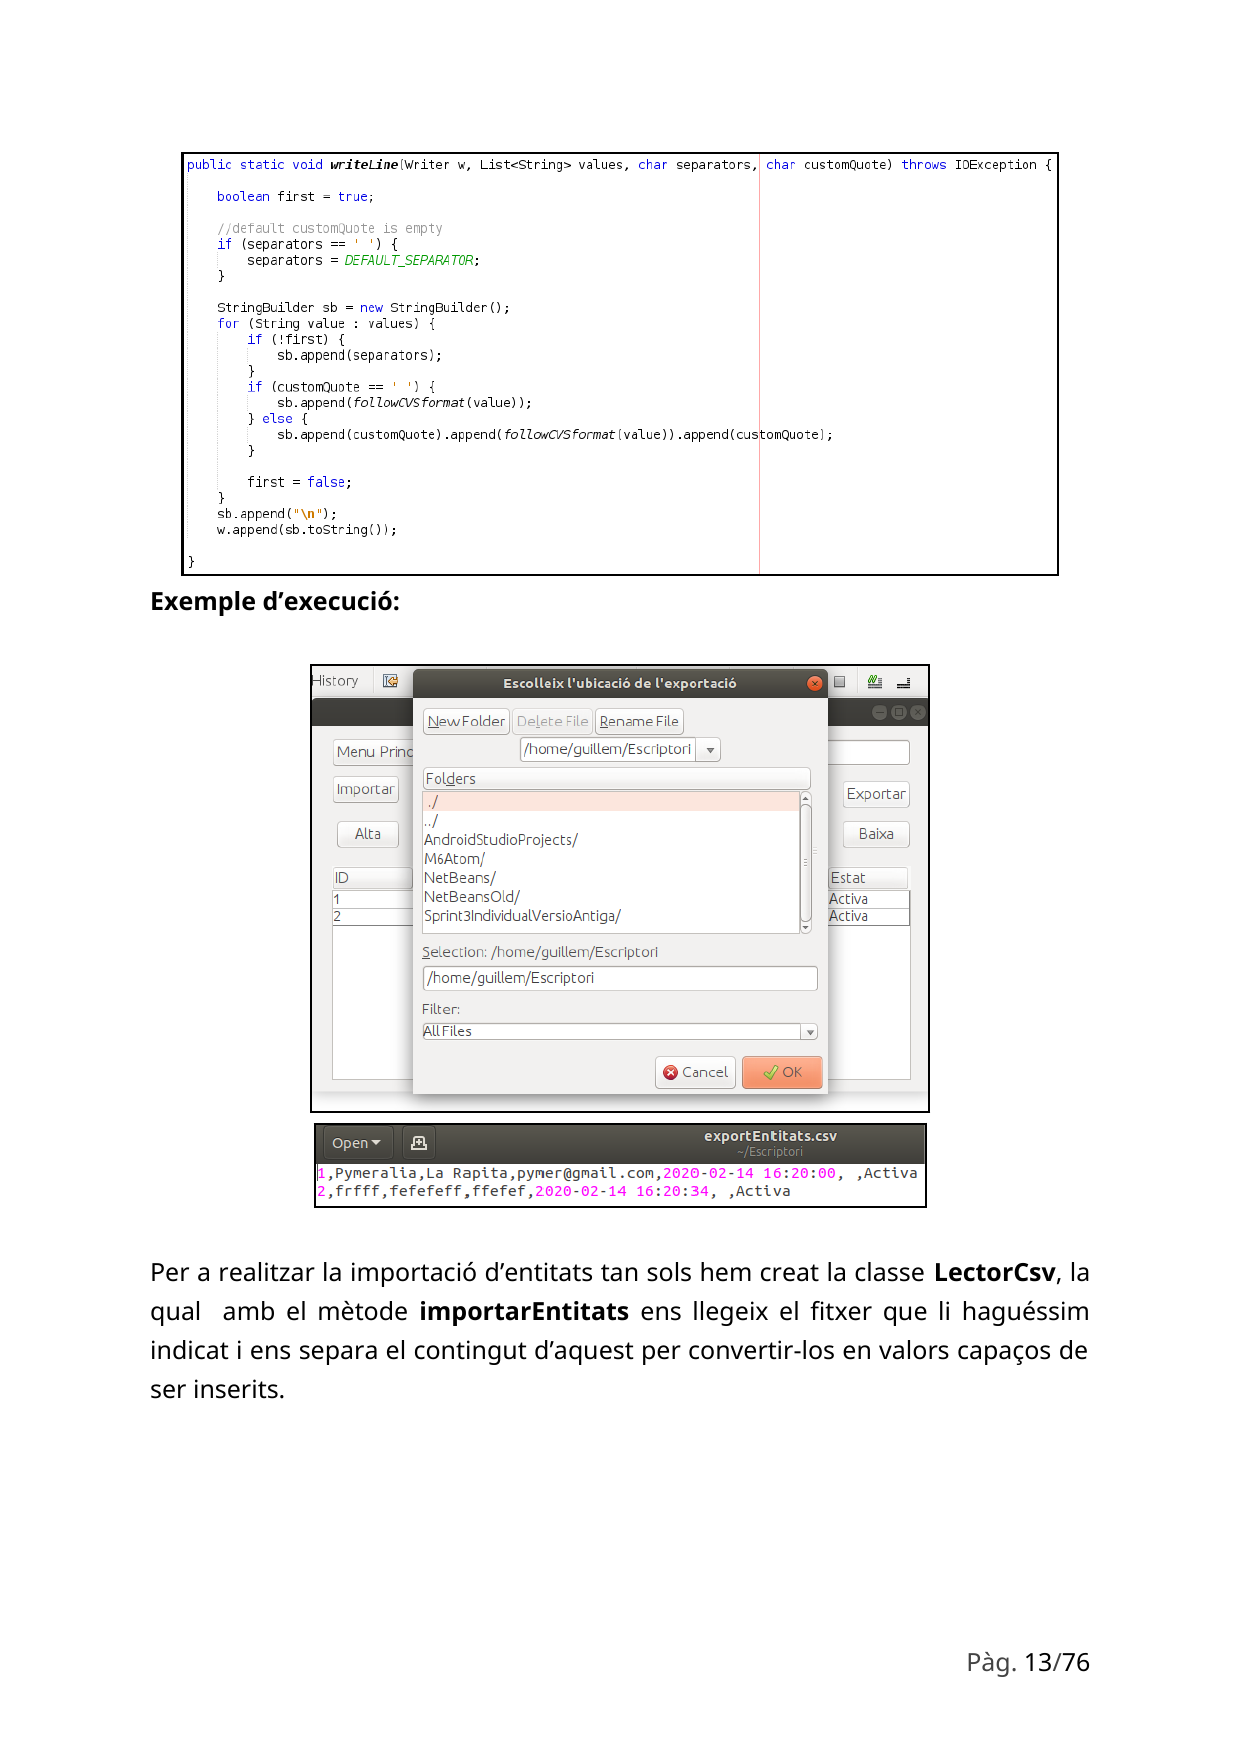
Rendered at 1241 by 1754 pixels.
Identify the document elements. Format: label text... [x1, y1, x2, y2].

picture [312, 666, 928, 1111]
picture [316, 1125, 925, 1206]
picture [184, 154, 1057, 574]
text Exemple d’execució: [150, 583, 1090, 617]
text Per a realitzar la importació d’entitats tan sols hem creat la classe LectorCsv, la qual amb el mètode importarEntitats ens llegeix el fitxer que li haguéssim indicat i ens separa el contingut d’aquest per convertir-los en valors capaços de ser inserits. [150, 1254, 1090, 1406]
